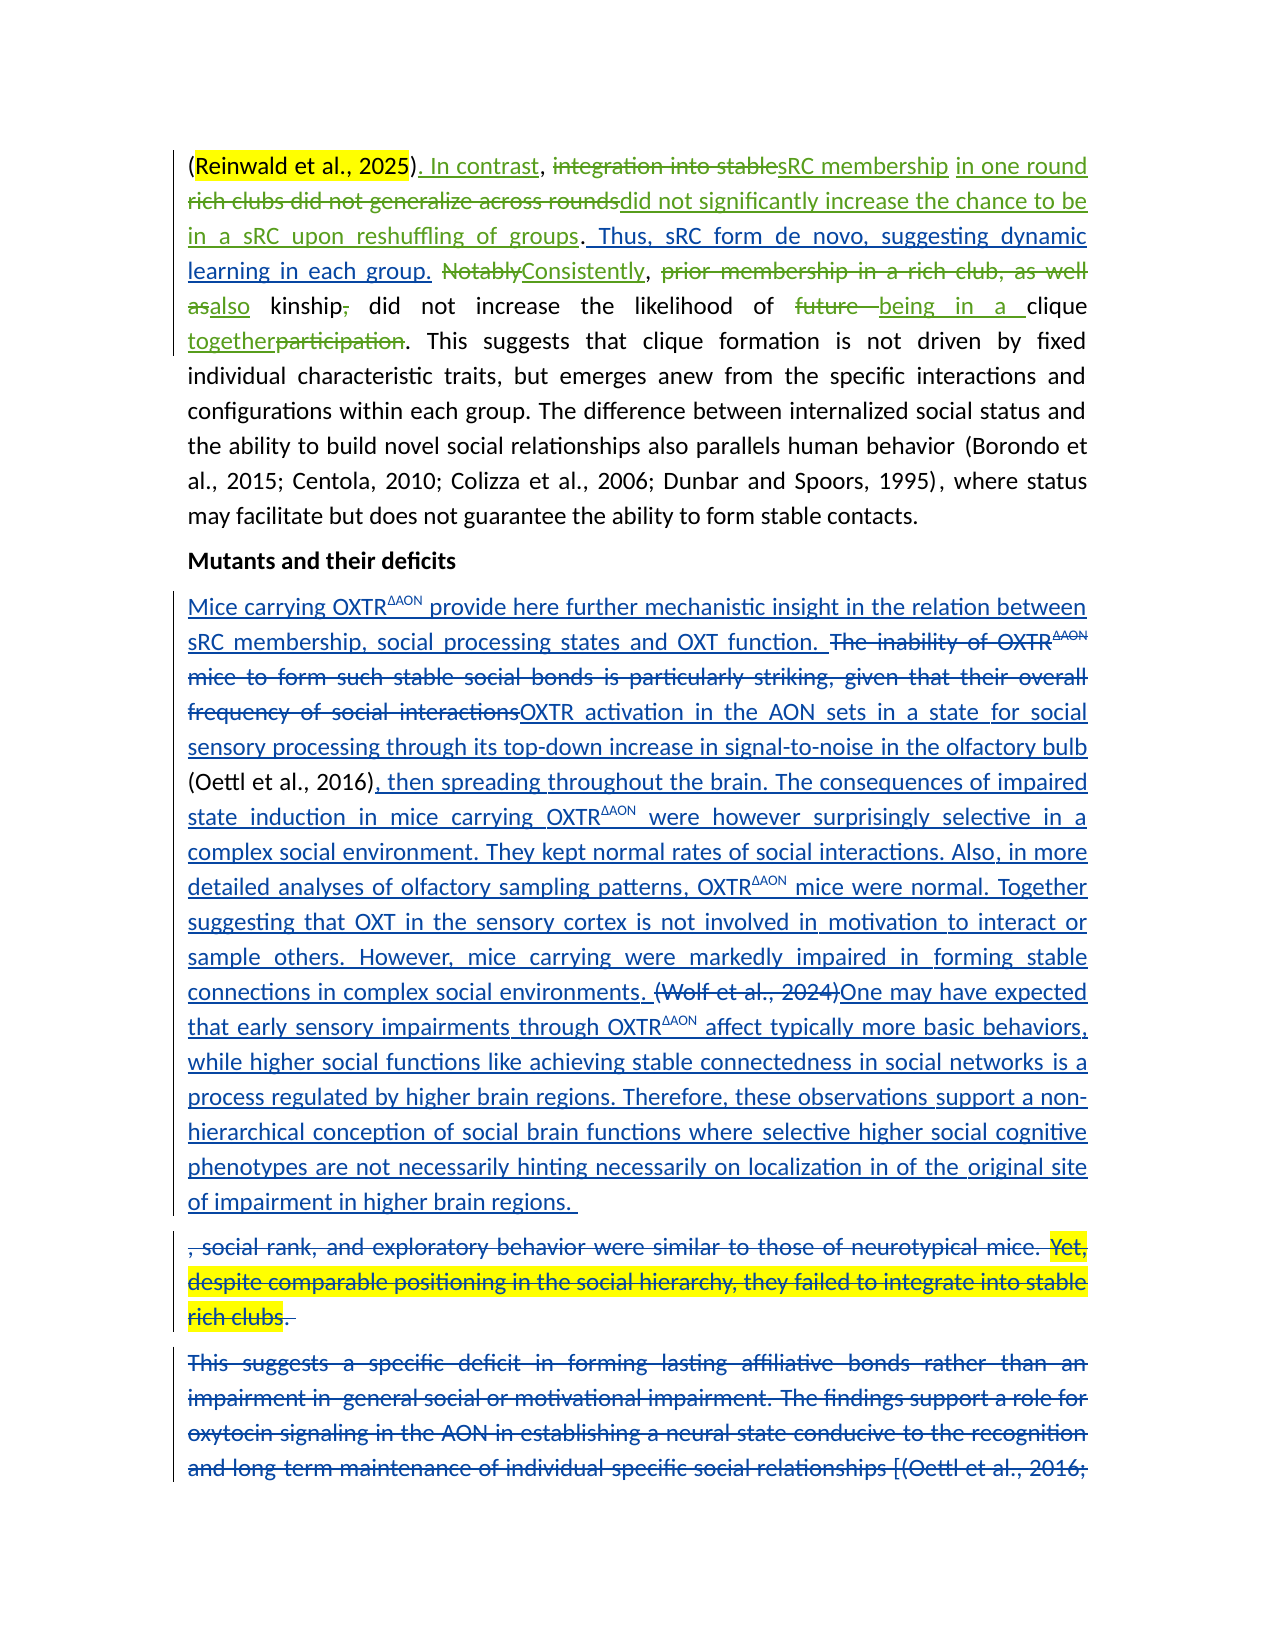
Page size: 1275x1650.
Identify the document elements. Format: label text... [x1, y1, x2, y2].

text Mice carrying OXTRΔAON provide here further mechanistic insight in the relation between sRC membership, social processing states and OXT function. OXTR activation in the AON sets in a state for social sensory processing through its top-down increase in signal-to-noise in the olfactory bulb (Oettl et al., 2016), then spreading throughout the brain. The consequences of impaired state induction in mice carrying OXTRΔAON were however surprisingly selective in a complex social environment. They kept normal rates of social interactions. Also, in more detailed analyses of olfactory sampling patterns, OXTRΔAON mice were normal. Together suggesting that OXT in the sensory cortex is not involved in motivation to interact or sample others. However, mice carrying were markedly impaired in forming stable connections in complex social environments. One may have expected that early sensory impairments through OXTRΔAON affect typically more basic behaviors, while higher social functions like achieving stable connectedness in social networks is a process regulated by higher brain regions. Therefore, these observations support a non-hierarchical conception of social brain functions where selective higher social cognitive phenotypes are not necessarily hinting necessarily on localization in of the original site of impairment in higher brain regions. [187, 1143, 1087, 1177]
text Mice carrying OXTRΔAON provide here further mechanistic insight in the relation between sRC membership, social processing states and OXT function. OXTR activation in the AON sets in a state for social sensory processing through its top-down increase in signal-to-noise in the olfactory bulb (Oettl et al., 2016), then spreading throughout the brain. The consequences of impaired state induction in mice carrying OXTRΔAON were however surprisingly selective in a complex social environment. They kept normal rates of social interactions. Also, in more detailed analyses of olfactory sampling patterns, OXTRΔAON mice were normal. Together suggesting that OXT in the sensory cortex is not involved in motivation to interact or sample others. However, mice carrying were markedly impaired in forming stable connections in complex social environments. One may have expected that early sensory impairments through OXTRΔAON affect typically more basic behaviors, while higher social functions like achieving stable connectedness in social networks is a process regulated by higher brain regions. Therefore, these observations support a non-hierarchical conception of social brain functions where selective higher social cognitive phenotypes are not necessarily hinting necessarily on localization in of the original site of impairment in higher brain regions. [187, 1038, 1087, 1072]
text Mice carrying OXTRΔAON provide here further mechanistic insight in the relation between sRC membership, social processing states and OXT function. OXTR activation in the AON sets in a state for social sensory processing through its top-down increase in signal-to-noise in the olfactory bulb (Oettl et al., 2016), then spreading throughout the brain. The consequences of impaired state induction in mice carrying OXTRΔAON were however surprisingly selective in a complex social environment. They kept normal rates of social interactions. Also, in more detailed analyses of olfactory sampling patterns, OXTRΔAON mice were normal. Together suggesting that OXT in the sensory cortex is not involved in motivation to interact or sample others. However, mice carrying were markedly impaired in forming stable connections in complex social environments. One may have expected that early sensory impairments through OXTRΔAON affect typically more basic behaviors, while higher social functions like achieving stable connectedness in social networks is a process regulated by higher brain regions. Therefore, these observations support a non-hierarchical conception of social brain functions where selective higher social cognitive phenotypes are not necessarily hinting necessarily on localization in of the original site of impairment in higher brain regions. [187, 898, 1087, 932]
text Mice carrying OXTRΔAON provide here further mechanistic insight in the relation between sRC membership, social processing states and OXT function. OXTR activation in the AON sets in a state for social sensory processing through its top-down increase in signal-to-noise in the olfactory bulb (Oettl et al., 2016), then spreading throughout the brain. The consequences of impaired state induction in mice carrying OXTRΔAON were however surprisingly selective in a complex social environment. They kept normal rates of social interactions. Also, in more detailed analyses of olfactory sampling patterns, OXTRΔAON mice were normal. Together suggesting that OXT in the sensory cortex is not involved in motivation to interact or sample others. However, mice carrying were markedly impaired in forming stable connections in complex social environments. One may have expected that early sensory impairments through OXTRΔAON affect typically more basic behaviors, while higher social functions like achieving stable connectedness in social networks is a process regulated by higher brain regions. Therefore, these observations support a non-hierarchical conception of social brain functions where selective higher social cognitive phenotypes are not necessarily hinting necessarily on localization in of the original site of impairment in higher brain regions. [187, 758, 1087, 827]
text Prior studies have shown that OXTRΔAON mice exhibit selective impairments in social recognition despite intact non-social olfactory learning in standard assays (Oettl et al., 2016). We confirmed the latter in the NoSeMaze, where OXTRΔAON mice performed comparably to controls in non-social olfactory tasks (see Supplementary Fig. X). Fluctuations of the mutants [187, 1249, 1087, 1283]
text Mice carrying OXTRΔAON provide here further mechanistic insight in the relation between sRC membership, social processing states and OXT function. OXTR activation in the AON sets in a state for social sensory processing through its top-down increase in signal-to-noise in the olfactory bulb (Oettl et al., 2016), then spreading throughout the brain. The consequences of impaired state induction in mice carrying OXTRΔAON were however surprisingly selective in a complex social environment. They kept normal rates of social interactions. Also, in more detailed analyses of olfactory sampling patterns, OXTRΔAON mice were normal. Together suggesting that OXT in the sensory cortex is not involved in motivation to interact or sample others. However, mice carrying were markedly impaired in forming stable connections in complex social environments. One may have expected that early sensory impairments through OXTRΔAON affect typically more basic behaviors, while higher social functions like achieving stable connectedness in social networks is a process regulated by higher brain regions. Therefore, these observations support a non-hierarchical conception of social brain functions where selective higher social cognitive phenotypes are not necessarily hinting necessarily on localization in of the original site of impairment in higher brain regions. [187, 1073, 1087, 1107]
text Mice carrying OXTRΔAON provide here further mechanistic insight in the relation between sRC membership, social processing states and OXT function. OXTR activation in the AON sets in a state for social sensory processing through its top-down increase in signal-to-noise in the olfactory bulb (Oettl et al., 2016), then spreading throughout the brain. The consequences of impaired state induction in mice carrying OXTRΔAON were however surprisingly selective in a complex social environment. They kept normal rates of social interactions. Also, in more detailed analyses of olfactory sampling patterns, OXTRΔAON mice were normal. Together suggesting that OXT in the sensory cortex is not involved in motivation to interact or sample others. However, mice carrying were markedly impaired in forming stable connections in complex social environments. One may have expected that early sensory impairments through OXTRΔAON affect typically more basic behaviors, while higher social functions like achieving stable connectedness in social networks is a process regulated by higher brain regions. Therefore, these observations support a non-hierarchical conception of social brain functions where selective higher social cognitive phenotypes are not necessarily hinting necessarily on localization in of the original site of impairment in higher brain regions. [187, 933, 1087, 967]
text Mice carrying OXTRΔAON provide here further mechanistic insight in the relation between sRC membership, social processing states and OXT function. OXTR activation in the AON sets in a state for social sensory processing through its top-down increase in signal-to-noise in the olfactory bulb (Oettl et al., 2016), then spreading throughout the brain. The consequences of impaired state induction in mice carrying OXTRΔAON were however surprisingly selective in a complex social environment. They kept normal rates of social interactions. Also, in more detailed analyses of olfactory sampling patterns, OXTRΔAON mice were normal. Together suggesting that OXT in the sensory cortex is not involved in motivation to interact or sample others. However, mice carrying were markedly impaired in forming stable connections in complex social environments. One may have expected that early sensory impairments through OXTRΔAON affect typically more basic behaviors, while higher social functions like achieving stable connectedness in social networks is a process regulated by higher brain regions. Therefore, these observations support a non-hierarchical conception of social brain functions where selective higher social cognitive phenotypes are not necessarily hinting necessarily on localization in of the original site of impairment in higher brain regions. [187, 1108, 1087, 1142]
text Social positions may be driven by intra-individual variables internalized from prior social experiences, while specific context variables in particular the specific group composition play less of a role. This is true in the NoSeMaze for social rank and expression of chasing behavior that are both predominently determined by intra-individual variables robust to reshuffling of group compositions (Reinwald et al., 2025). In contrast, sRC membership in one round did not significantly increase the chance to be in a sRC upon reshuffling of groups. Thus, sRC form de novo, suggesting dynamic learning in each group. Consistently, also kinship did not increase the likelihood of being in a clique together. This suggests that clique formation is not driven by fixed individual characteristic traits, but emerges anew from the specific interactions and configurations within each group. The difference between internalized social status and the ability to build novel social relationships also parallels human behavior (Borondo et al., 2015; Centola, 2010; Colizza et al., 2006; Dunbar and Spoors, 1995), where status may facilitate but does not guarantee the ability to form stable contacts. [187, 150, 1087, 531]
text Prior studies have shown that OXTRΔAON mice exhibit selective impairments in social recognition despite intact non-social olfactory learning in standard assays (Oettl et al., 2016). We confirmed the latter in the NoSeMaze, where OXTRΔAON mice performed comparably to controls in non-social olfactory tasks (see Supplementary Fig. X). Fluctuations of the mutants [187, 1231, 1087, 1248]
text Mice carrying OXTRΔAON provide here further mechanistic insight in the relation between sRC membership, social processing states and OXT function. OXTR activation in the AON sets in a state for social sensory processing through its top-down increase in signal-to-noise in the olfactory bulb (Oettl et al., 2016), then spreading throughout the brain. The consequences of impaired state induction in mice carrying OXTRΔAON were however surprisingly selective in a complex social environment. They kept normal rates of social interactions. Also, in more detailed analyses of olfactory sampling patterns, OXTRΔAON mice were normal. Together suggesting that OXT in the sensory cortex is not involved in motivation to interact or sample others. However, mice carrying were markedly impaired in forming stable connections in complex social environments. One may have expected that early sensory impairments through OXTRΔAON affect typically more basic behaviors, while higher social functions like achieving stable connectedness in social networks is a process regulated by higher brain regions. Therefore, these observations support a non-hierarchical conception of social brain functions where selective higher social cognitive phenotypes are not necessarily hinting necessarily on localization in of the original site of impairment in higher brain regions. [187, 618, 1087, 677]
text Mice carrying OXTRΔAON provide here further mechanistic insight in the relation between sRC membership, social processing states and OXT function. OXTR activation in the AON sets in a state for social sensory processing through its top-down increase in signal-to-noise in the olfactory bulb (Oettl et al., 2016), then spreading throughout the brain. The consequences of impaired state induction in mice carrying OXTRΔAON were however surprisingly selective in a complex social environment. They kept normal rates of social interactions. Also, in more detailed analyses of olfactory sampling patterns, OXTRΔAON mice were normal. Together suggesting that OXT in the sensory cortex is not involved in motivation to interact or sample others. However, mice carrying were markedly impaired in forming stable connections in complex social environments. One may have expected that early sensory impairments through OXTRΔAON affect typically more basic behaviors, while higher social functions like achieving stable connectedness in social networks is a process regulated by higher brain regions. Therefore, these observations support a non-hierarchical conception of social brain functions where selective higher social cognitive phenotypes are not necessarily hinting necessarily on localization in of the original site of impairment in higher brain regions. [187, 968, 1087, 1037]
text Mutants and their deficits [187, 545, 1087, 576]
text Mice carrying OXTRΔAON provide here further mechanistic insight in the relation between sRC membership, social processing states and OXT function. OXTR activation in the AON sets in a state for social sensory processing through its top-down increase in signal-to-noise in the olfactory bulb (Oettl et al., 2016), then spreading throughout the brain. The consequences of impaired state induction in mice carrying OXTRΔAON were however surprisingly selective in a complex social environment. They kept normal rates of social interactions. Also, in more detailed analyses of olfactory sampling patterns, OXTRΔAON mice were normal. Together suggesting that OXT in the sensory cortex is not involved in motivation to interact or sample others. However, mice carrying were markedly impaired in forming stable connections in complex social environments. One may have expected that early sensory impairments through OXTRΔAON affect typically more basic behaviors, while higher social functions like achieving stable connectedness in social networks is a process regulated by higher brain regions. Therefore, these observations support a non-hierarchical conception of social brain functions where selective higher social cognitive phenotypes are not necessarily hinting necessarily on localization in of the original site of impairment in higher brain regions. [187, 1178, 1087, 1216]
text Mice carrying OXTRΔAON provide here further mechanistic insight in the relation between sRC membership, social processing states and OXT function. OXTR activation in the AON sets in a state for social sensory processing through its top-down increase in signal-to-noise in the olfactory bulb (Oettl et al., 2016), then spreading throughout the brain. The consequences of impaired state induction in mice carrying OXTRΔAON were however surprisingly selective in a complex social environment. They kept normal rates of social interactions. Also, in more detailed analyses of olfactory sampling patterns, OXTRΔAON mice were normal. Together suggesting that OXT in the sensory cortex is not involved in motivation to interact or sample others. However, mice carrying were markedly impaired in forming stable connections in complex social environments. One may have expected that early sensory impairments through OXTRΔAON affect typically more basic behaviors, while higher social functions like achieving stable connectedness in social networks is a process regulated by higher brain regions. Therefore, these observations support a non-hierarchical conception of social brain functions where selective higher social cognitive phenotypes are not necessarily hinting necessarily on localization in of the original site of impairment in higher brain regions. [187, 678, 1087, 757]
text Mice carrying OXTRΔAON provide here further mechanistic insight in the relation between sRC membership, social processing states and OXT function. OXTR activation in the AON sets in a state for social sensory processing through its top-down increase in signal-to-noise in the olfactory bulb (Oettl et al., 2016), then spreading throughout the brain. The consequences of impaired state induction in mice carrying OXTRΔAON were however surprisingly selective in a complex social environment. They kept normal rates of social interactions. Also, in more detailed analyses of olfactory sampling patterns, OXTRΔAON mice were normal. Together suggesting that OXT in the sensory cortex is not involved in motivation to interact or sample others. However, mice carrying were markedly impaired in forming stable connections in complex social environments. One may have expected that early sensory impairments through OXTRΔAON affect typically more basic behaviors, while higher social functions like achieving stable connectedness in social networks is a process regulated by higher brain regions. Therefore, these observations support a non-hierarchical conception of social brain functions where selective higher social cognitive phenotypes are not necessarily hinting necessarily on localization in of the original site of impairment in higher brain regions. [187, 828, 1087, 862]
text Mice carrying OXTRΔAON provide here further mechanistic insight in the relation between sRC membership, social processing states and OXT function. OXTR activation in the AON sets in a state for social sensory processing through its top-down increase in signal-to-noise in the olfactory bulb (Oettl et al., 2016), then spreading throughout the brain. The consequences of impaired state induction in mice carrying OXTRΔAON were however surprisingly selective in a complex social environment. They kept normal rates of social interactions. Also, in more detailed analyses of olfactory sampling patterns, OXTRΔAON mice were normal. Together suggesting that OXT in the sensory cortex is not involved in motivation to interact or sample others. However, mice carrying were markedly impaired in forming stable connections in complex social environments. One may have expected that early sensory impairments through OXTRΔAON affect typically more basic behaviors, while higher social functions like achieving stable connectedness in social networks is a process regulated by higher brain regions. Therefore, these observations support a non-hierarchical conception of social brain functions where selective higher social cognitive phenotypes are not necessarily hinting necessarily on localization in of the original site of impairment in higher brain regions. [187, 863, 1087, 897]
text Prior studies have shown that OXTRΔAON mice exhibit selective impairments in social recognition despite intact non-social olfactory learning in standard assays (Oettl et al., 2016). We confirmed the latter in the NoSeMaze, where OXTRΔAON mice performed comparably to controls in non-social olfactory tasks (see Supplementary Fig. X). Fluctuations of the mutants [187, 1284, 1087, 1332]
